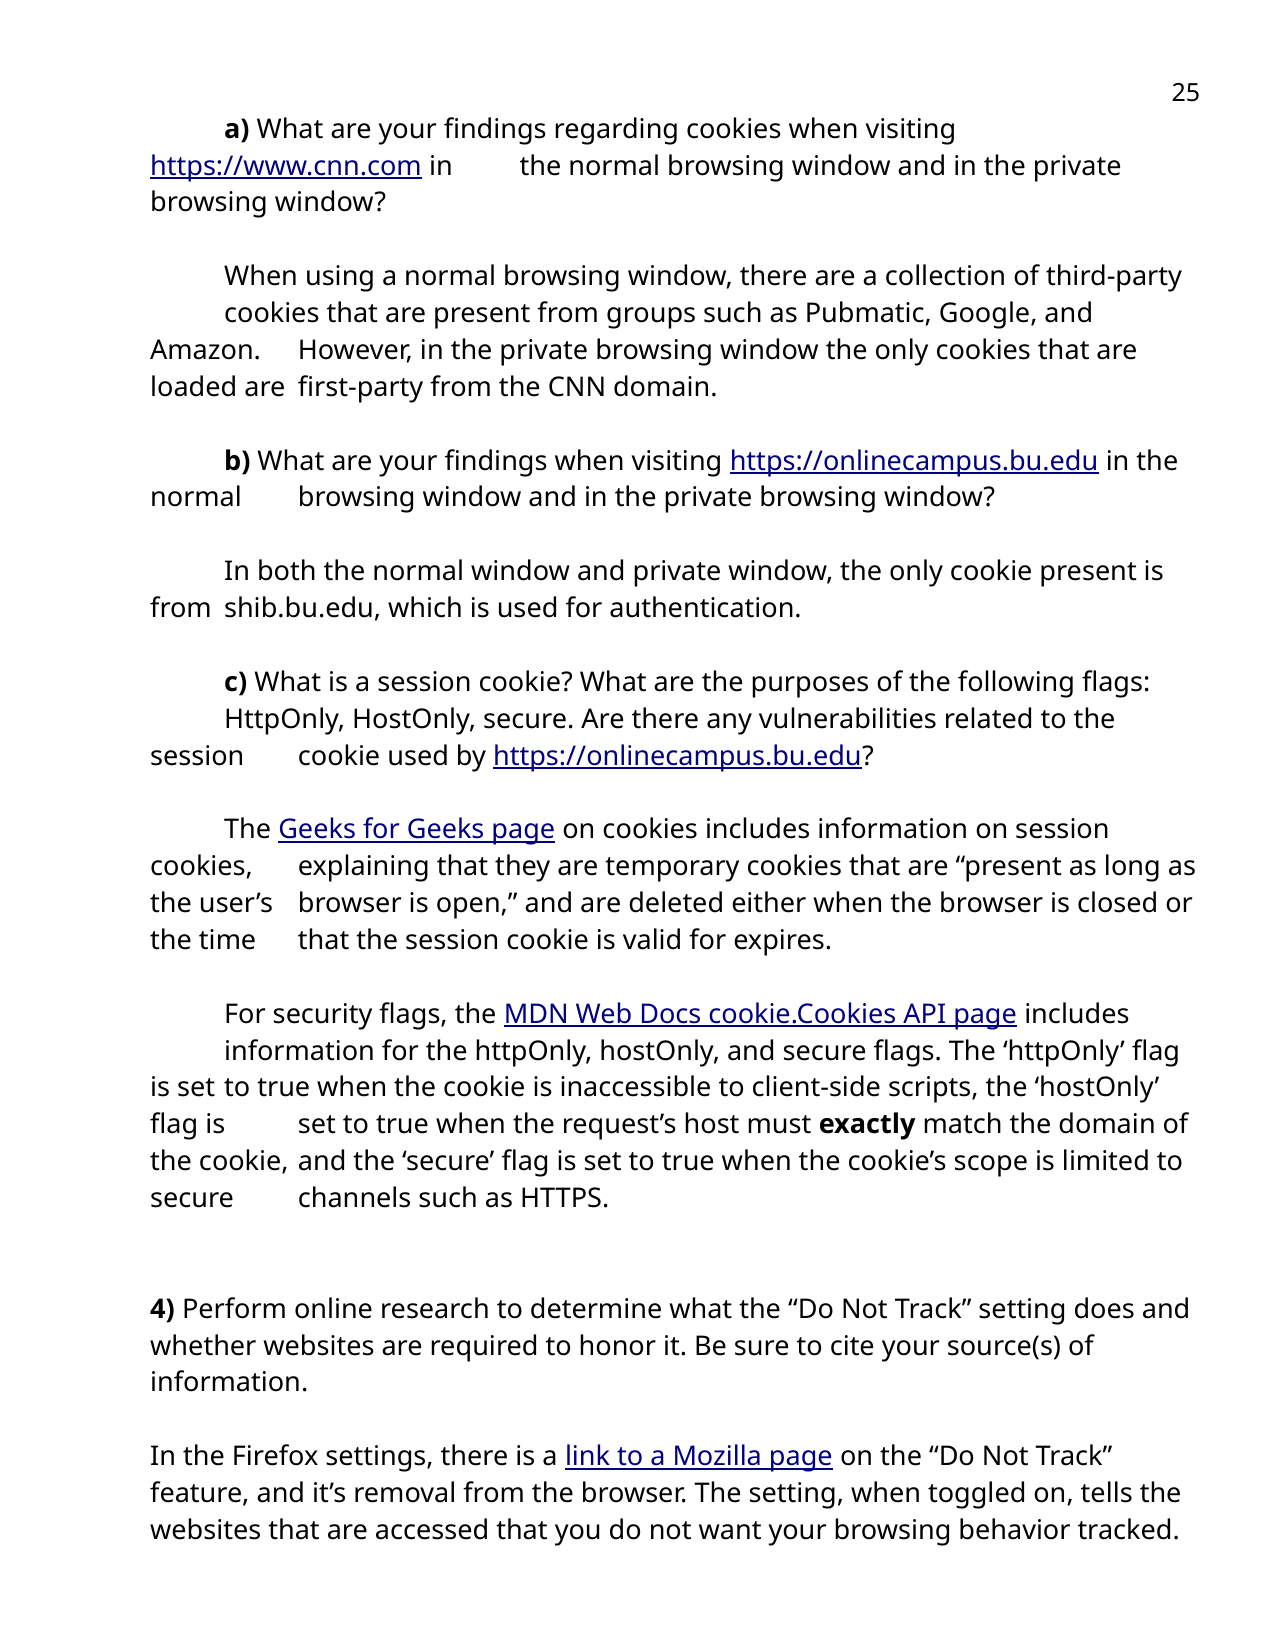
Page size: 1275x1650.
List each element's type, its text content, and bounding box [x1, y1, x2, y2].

text a) What are your findings regarding cookies when visiting https://www.cnn.com in the normal browsing window and in the private browsing window? [150, 109, 1200, 220]
text When using a normal browsing window, there are a collection of third-party cookies that are present from groups such as Pubmatic, Google, and Amazon. However, in the private browsing window the only cookies that are loaded are first-party from the CNN domain. [150, 257, 1200, 404]
text c) What is a session cookie? What are the purposes of the following flags: HttpOnly, HostOnly, secure. Are there any vulnerabilities related to the session cookie used by https://onlinecampus.bu.edu? [150, 662, 1200, 773]
text In the Firefox settings, there is a link to a Mozilla page on the “Do Not Track” feature, and it’s removal from the browser. The setting, when toggled on, tells the websites that are accessed that you do not want your browsing behavior tracked. [150, 1437, 1200, 1547]
text b) What are your findings when visiting https://onlinecampus.bu.edu in the normal browsing window and in the private browsing window? [150, 441, 1200, 515]
text For security flags, the MDN Web Docs cookie.Cookies API page includes information for the httpOnly, hostOnly, and secure flags. The ‘httpOnly’ flag is set to true when the cookie is inaccessible to client-side scripts, the ‘hostOnly’ flag is set to true when the request’s host must exactly match the domain of the cookie, and the ‘secure’ flag is set to true when the cookie’s scope is limited to secure channels such as HTTPS. [150, 994, 1200, 1215]
text 4) Perform online research to determine what the “Do Not Track” setting does and whether websites are required to honor it. Be sure to cite your source(s) of information. [150, 1289, 1200, 1400]
text In both the normal window and private window, the only cookie present is from shib.bu.edu, which is used for authentication. [150, 552, 1200, 625]
text The Geeks for Geeks page on cookies includes information on session cookies, explaining that they are temporary cookies that are “present as long as the user’s browser is open,” and are deleted either when the browser is closed or the time that the session cookie is valid for expires. [150, 810, 1200, 957]
